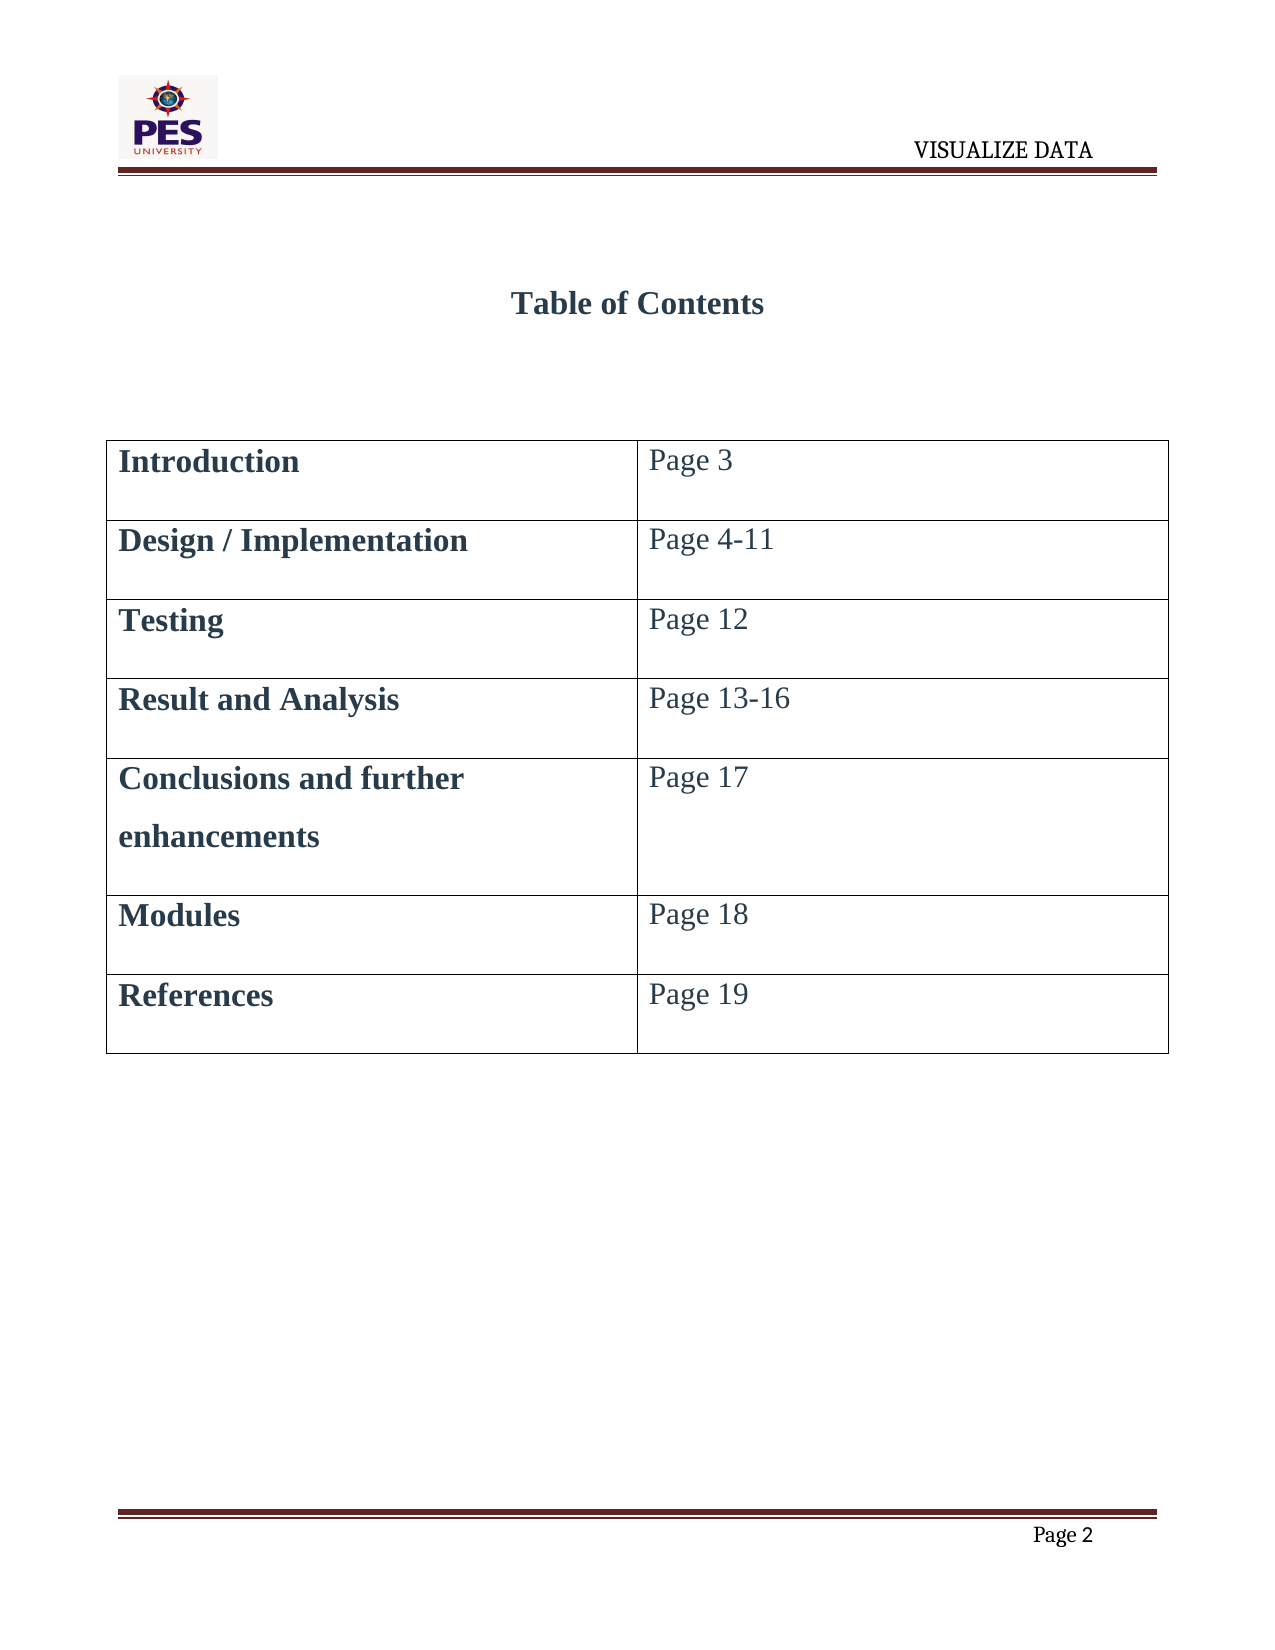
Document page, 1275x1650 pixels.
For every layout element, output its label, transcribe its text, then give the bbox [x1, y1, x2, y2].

table_cell Page 12 [638, 600, 1168, 678]
table_cell Page 13-16 [638, 679, 1168, 758]
table_cell Page 18 [638, 896, 1168, 974]
table_cell Modules [107, 896, 637, 974]
table_cell References [107, 975, 637, 1053]
table_header Introduction [107, 441, 637, 519]
picture [118, 75, 218, 159]
table_header Page 3 [638, 441, 1168, 519]
table_cell Testing [107, 600, 637, 678]
table_cell Design / Implementation [107, 521, 637, 599]
table_cell Page 19 [638, 975, 1168, 1053]
table_cell Page 17 [638, 759, 1168, 894]
table_cell Result and Analysis [107, 679, 637, 758]
table_cell Page 4-11 [638, 521, 1168, 599]
table_cell Conclusions and further enhancements [107, 759, 637, 894]
text Table of Contents [118, 283, 1157, 322]
